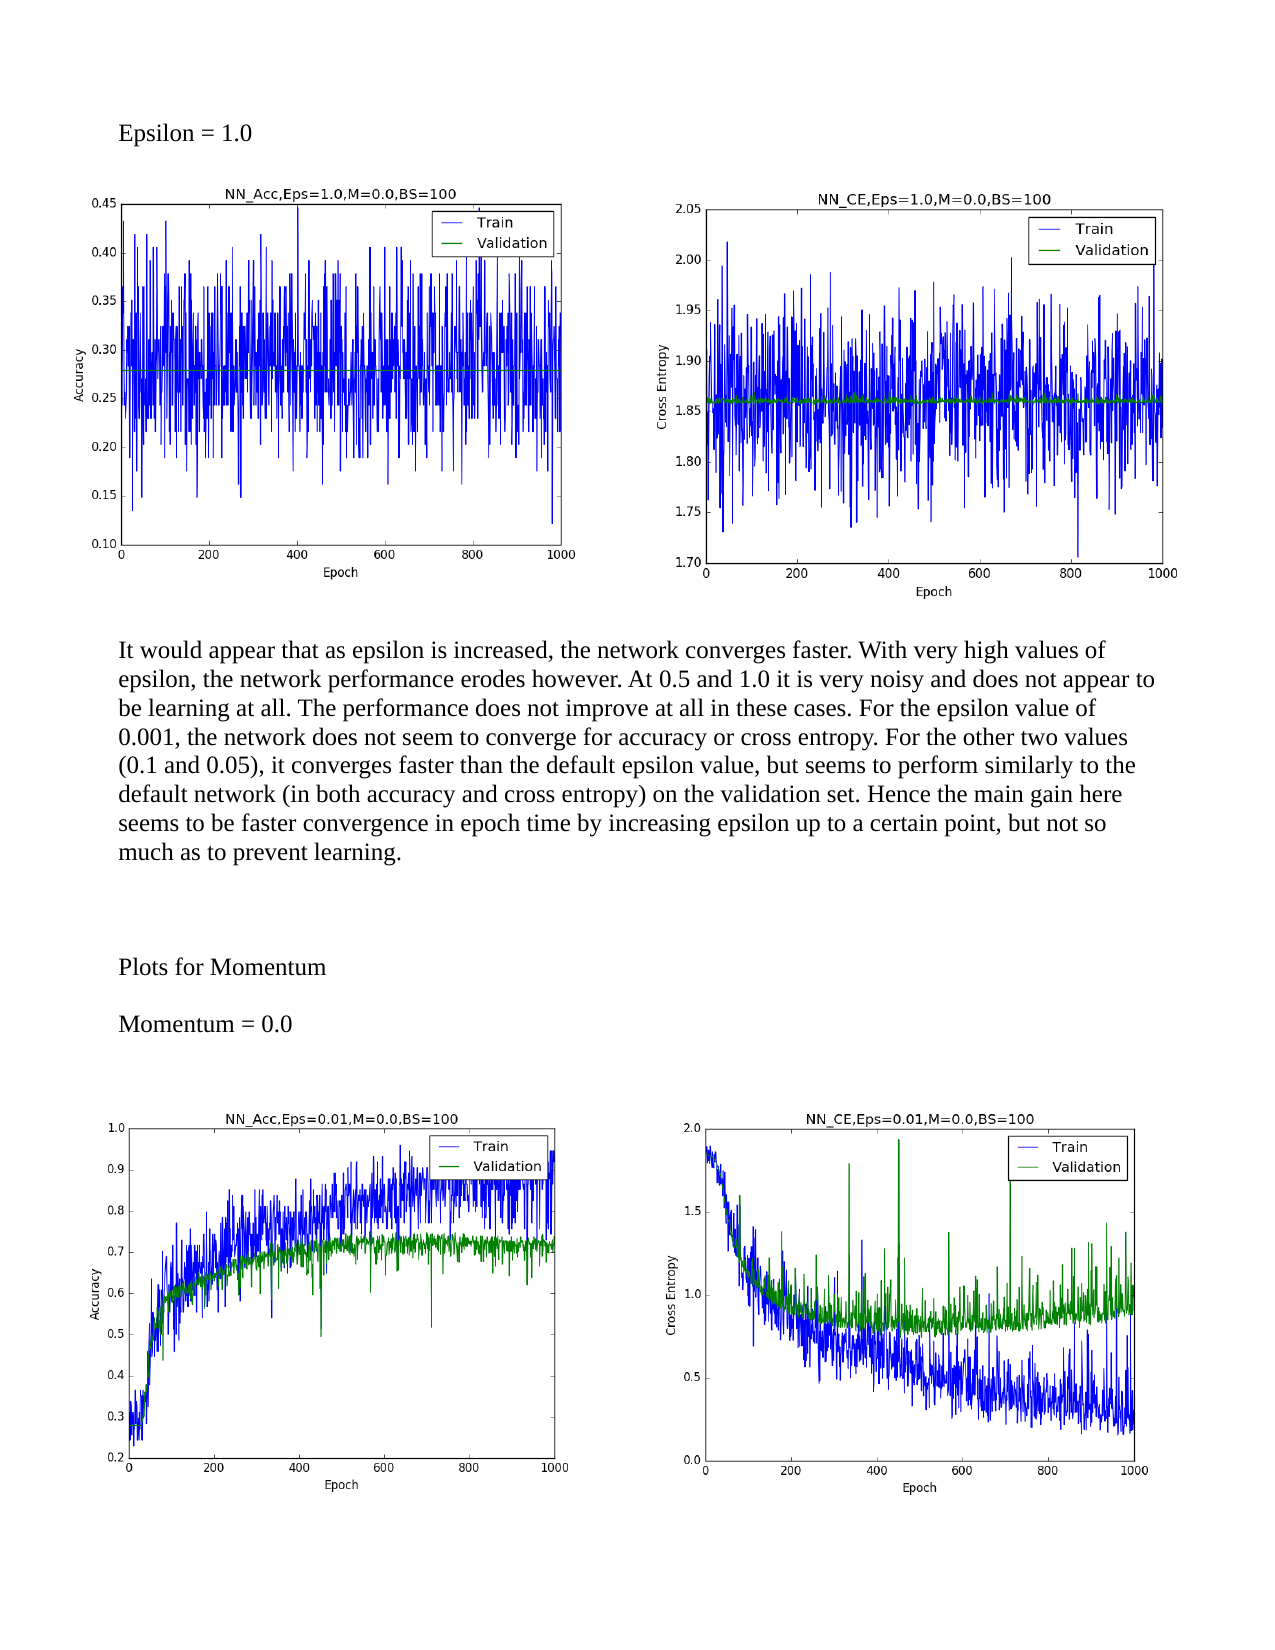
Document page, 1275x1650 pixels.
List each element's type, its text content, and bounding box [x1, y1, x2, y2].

text It would appear that as epsilon is increased, the network converges faster. With very high values of epsilon, the network performance erodes however. At 0.5 and 1.0 it is very noisy and does not appear to be learning at all. The performance does not improve at all in these cases. For the epsilon value of 0.001, the network does not seem to converge for accuracy or cross entropy. For the other two values (0.1 and 0.05), it converges faster than the default epsilon value, but seems to perform similarly to the default network (in both accuracy and cross entropy) on the validation set. Hence the main gain here seems to be faster convergence in epoch time by increasing epsilon up to a certain point, but not so much as to prevent learning. [118, 636, 1157, 866]
text Plots for Momentum [118, 952, 1157, 981]
picture [50, 162, 617, 587]
text Momentum = 0.0 [118, 1009, 1157, 1038]
text Epsilon = 1.0 [118, 118, 1157, 147]
picture [636, 1087, 1189, 1502]
picture [632, 165, 1221, 607]
picture [60, 1087, 609, 1499]
